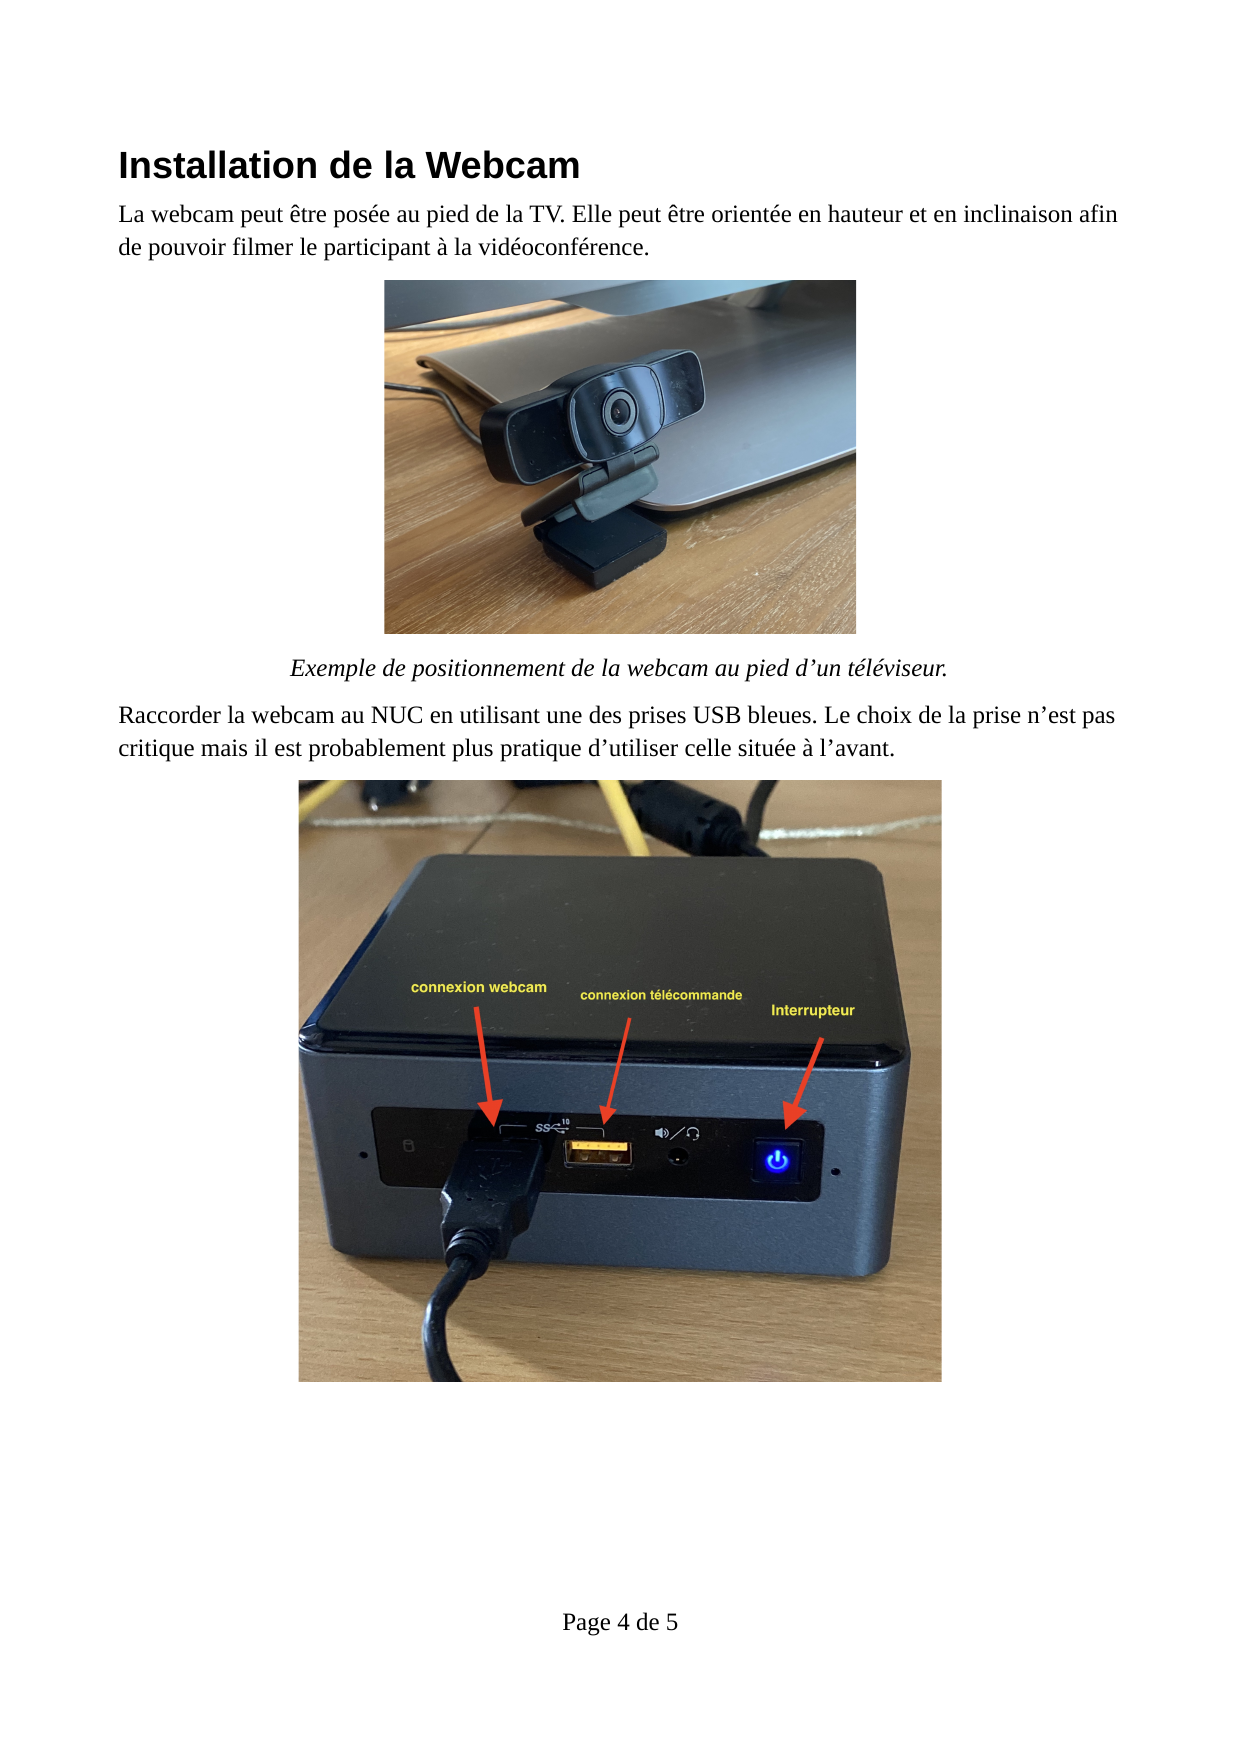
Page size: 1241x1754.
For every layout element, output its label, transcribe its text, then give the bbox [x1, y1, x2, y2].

picture [384, 280, 857, 634]
subtitle Installation de la Webcam [118, 143, 1122, 187]
text La webcam peut être posée au pied de la TV. Elle peut être orientée en hauteur et en inclinaison afin de pouvoir filmer le participant à la vidéoconférence. [118, 199, 1122, 261]
text Raccorder la webcam au NUC en utilisant une des prises USB bleues. Le choix de la prise n’est pas critique mais il est probablement plus pratique d’utiliser celle située à l’avant. [118, 700, 1122, 762]
text Exemple de positionnement de la webcam au pied d’un téléviseur. [118, 653, 1122, 681]
picture [298, 780, 942, 1382]
